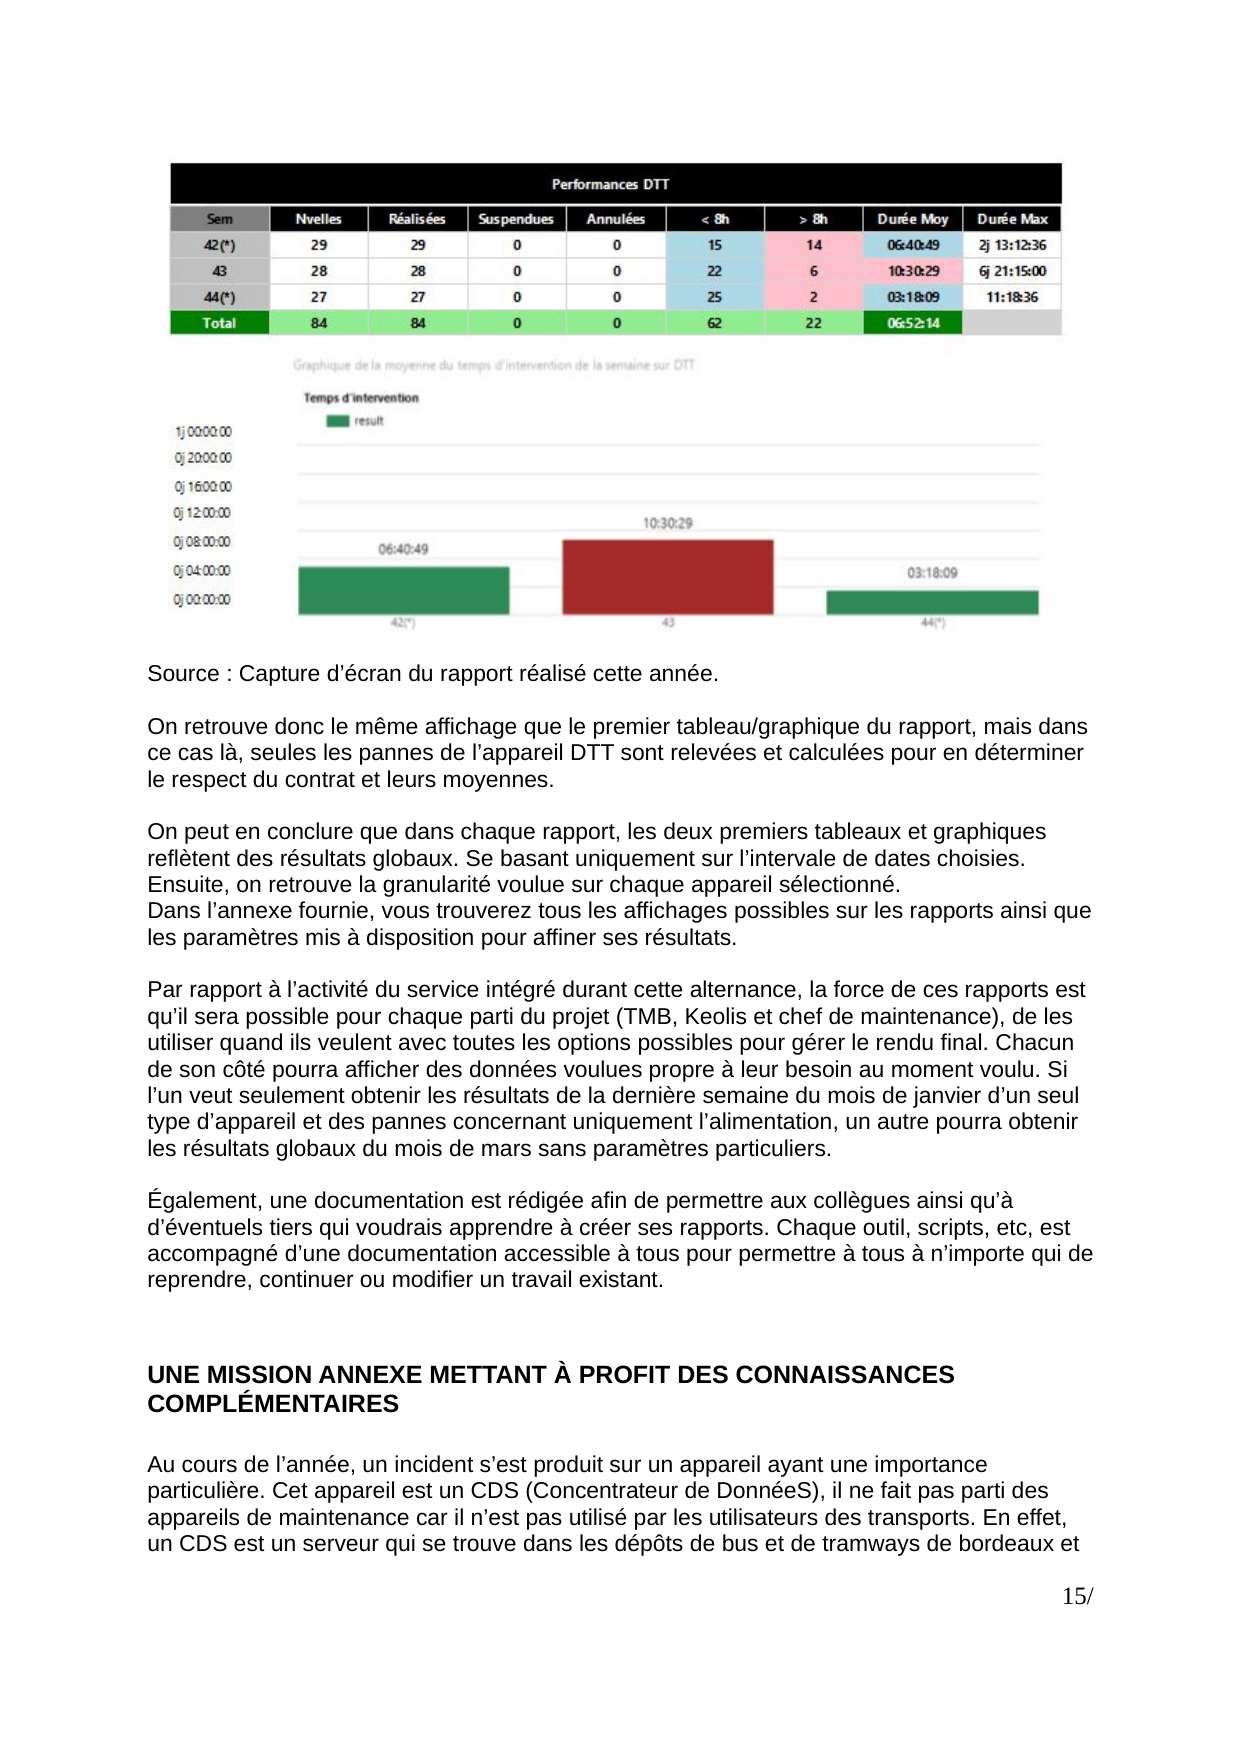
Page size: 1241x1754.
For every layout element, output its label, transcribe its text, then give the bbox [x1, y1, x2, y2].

text Source : Capture d’écran du rapport réalisé cette année. [147, 661, 1093, 687]
text On retrouve donc le même affichage que le premier tableau/graphique du rapport, mais dans ce cas là, seules les pannes de l’appareil DTT sont relevées et calculées pour en déterminer le respect du contrat et leurs moyennes. [147, 713, 1093, 792]
text Au cours de l’année, un incident s’est produit sur un appareil ayant une importance particulière. Cet appareil est un CDS (Concentrateur de DonnéeS), il ne fait pas parti des appareils de maintenance car il n’est pas utilisé par les utilisateurs des transports. En effet, un CDS est un serveur qui se trouve dans les dépôts de bus et de tramways de bordeaux et [147, 1451, 1093, 1556]
text UNE MISSION ANNEXE METTANT À PROFIT DES CONNAISSANCES COMPLÉMENTAIRES [147, 1360, 1093, 1417]
text Dans l’annexe fournie, vous trouverez tous les affichages possibles sur les rapports ainsi que les paramètres mis à disposition pour affiner ses résultats. [147, 897, 1093, 950]
text Également, une documentation est rédigée afin de permettre aux collègues ainsi qu’à d’éventuels tiers qui voudrais apprendre à créer ses rapports. Chaque outil, scripts, etc, est accompagné d’une documentation accessible à tous pour permettre à tous à n’importe qui de reprendre, continuer ou modifier un travail existant. [147, 1187, 1093, 1293]
text Par rapport à l’activité du service intégré durant cette alternance, la force de ces rapports est qu’il sera possible pour chaque parti du projet (TMB, Keolis et chef de maintenance), de les utiliser quand ils veulent avec toutes les options possibles pour gérer le rendu final. Chacun de son côté pourra afficher des données voulues propre à leur besoin au moment voulu. Si l’un veut seulement obtenir les résultats de la dernière semaine du mois de janvier d’un seul type d’appareil et des pannes concernant uniquement l’alimentation, un autre pourra obtenir les résultats globaux du mois de mars sans paramètres particuliers. [147, 976, 1093, 1161]
picture [147, 147, 1094, 661]
text On peut en conclure que dans chaque rapport, les deux premiers tableaux et graphiques reflètent des résultats globaux. Se basant uniquement sur l’intervale de dates choisies. Ensuite, on retrouve la granularité voulue sur chaque appareil sélectionné. [147, 818, 1093, 897]
